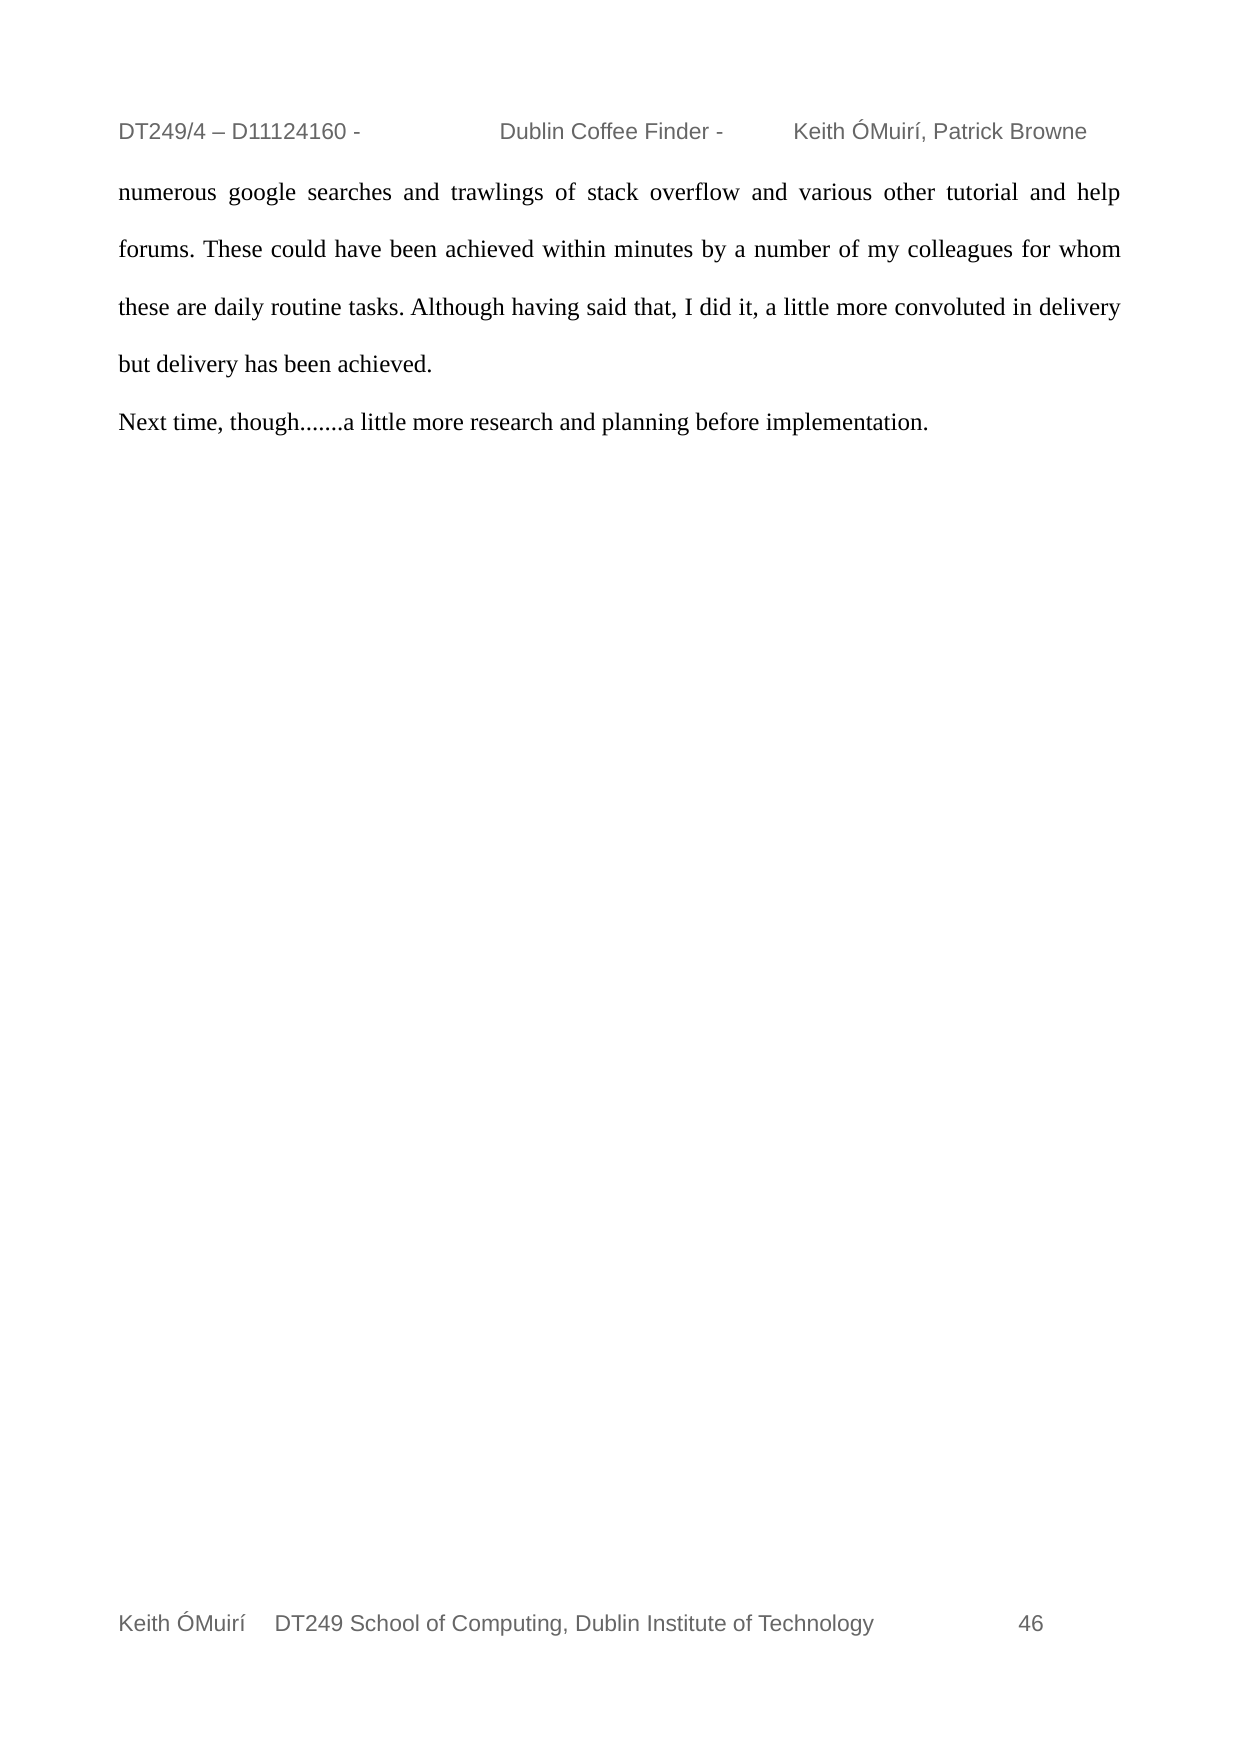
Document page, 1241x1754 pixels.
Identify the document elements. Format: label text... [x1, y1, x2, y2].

text Next time, though.......a little more research and planning before implementation. [118, 407, 1122, 436]
text numerous google searches and trawlings of stack overflow and various other tutorial and help forums. These could have been achieved within minutes by a number of my colleagues for whom these are daily routine tasks. Although having said that, I did it, a little more convoluted in delivery but delivery has been achieved. [118, 177, 1122, 378]
